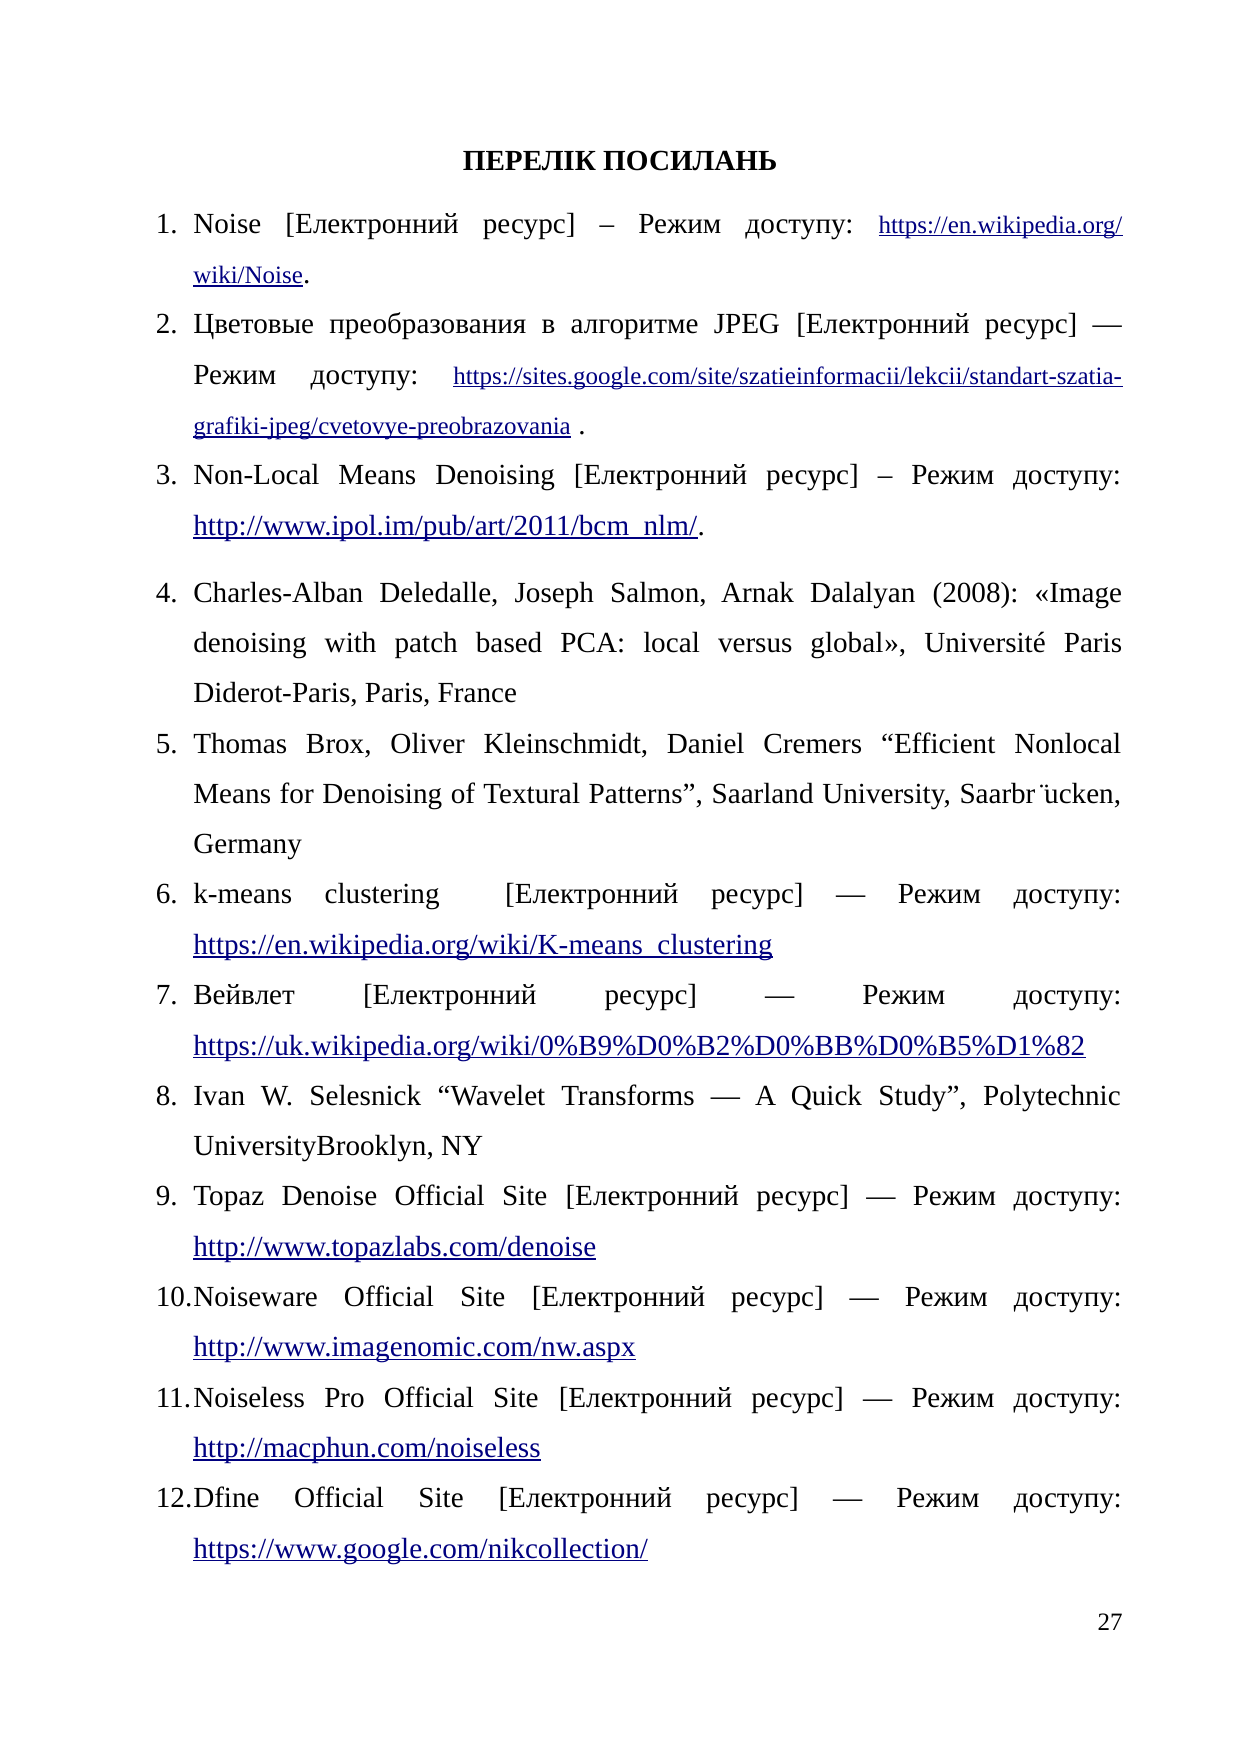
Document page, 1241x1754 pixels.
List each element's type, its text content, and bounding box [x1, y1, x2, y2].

list k-means clustering [Електронний ресурс] — Режим доступу: https://en.wikipedia.org/wiki/K-means_clustering [156, 877, 1122, 961]
list Topaz Denoise Official Site [Електронний ресурс] — Режим доступу: http://www.topazlabs.com/denoise [156, 1178, 1122, 1262]
list Noise [Електронний ресурс] – Режим доступу: https://en.wikipedia.org/ wiki/Noise. [156, 206, 1122, 290]
list Вейвлет [Електронний ресурс] — Режим доступу: https://uk.wikipedia.org/wiki/0%B9%D0%B2%D0%BB%D0%B5%D1%82 [156, 977, 1122, 1061]
list Dfine Official Site [Електронний ресурс] — Режим доступу: https://www.google.com/nikcollection/ [156, 1480, 1122, 1564]
subtitle ПЕРЕЛІК ПОСИЛАНЬ [118, 143, 1122, 177]
list Ivan W. Selesnick “Wavelet Transforms — A Quick Study”, Polytechnic UniversityBrooklyn, NY [156, 1078, 1122, 1162]
list Noiseless Pro Official Site [Електронний ресурс] — Режим доступу: http://macphun.com/noiseless [156, 1380, 1122, 1464]
list Цветовые преобразования в алгоритме JPEG [Електронний ресурс] — Режим доступу: https://sites.google.com/site/szatieinformacii/lekcii/standart-szatia-grafiki-jpeg/cvetovye-preobrazovania . [156, 307, 1122, 441]
list Noiseware Official Site [Електронний ресурс] — Режим доступу: http://www.imagenomic.com/nw.aspx [156, 1279, 1122, 1363]
list Non-Local Means Denoising [Електронний ресурс] – Режим доступу: http://www.ipol.im/pub/art/2011/bcm_nlm/. [156, 457, 1122, 541]
list Charles-Alban Deledalle, Joseph Salmon, Arnak Dalalyan (2008): «Image denoising with patch based PCA: local versus global», Université Paris Diderot-Paris, Paris, France [156, 575, 1122, 709]
list Thomas Brox, Oliver Kleinschmidt, Daniel Cremers “Efficient Nonlocal Means for Denoising of Textural Patterns”, Saarland University, Saarbr ̈ucken, Germany [156, 726, 1122, 860]
